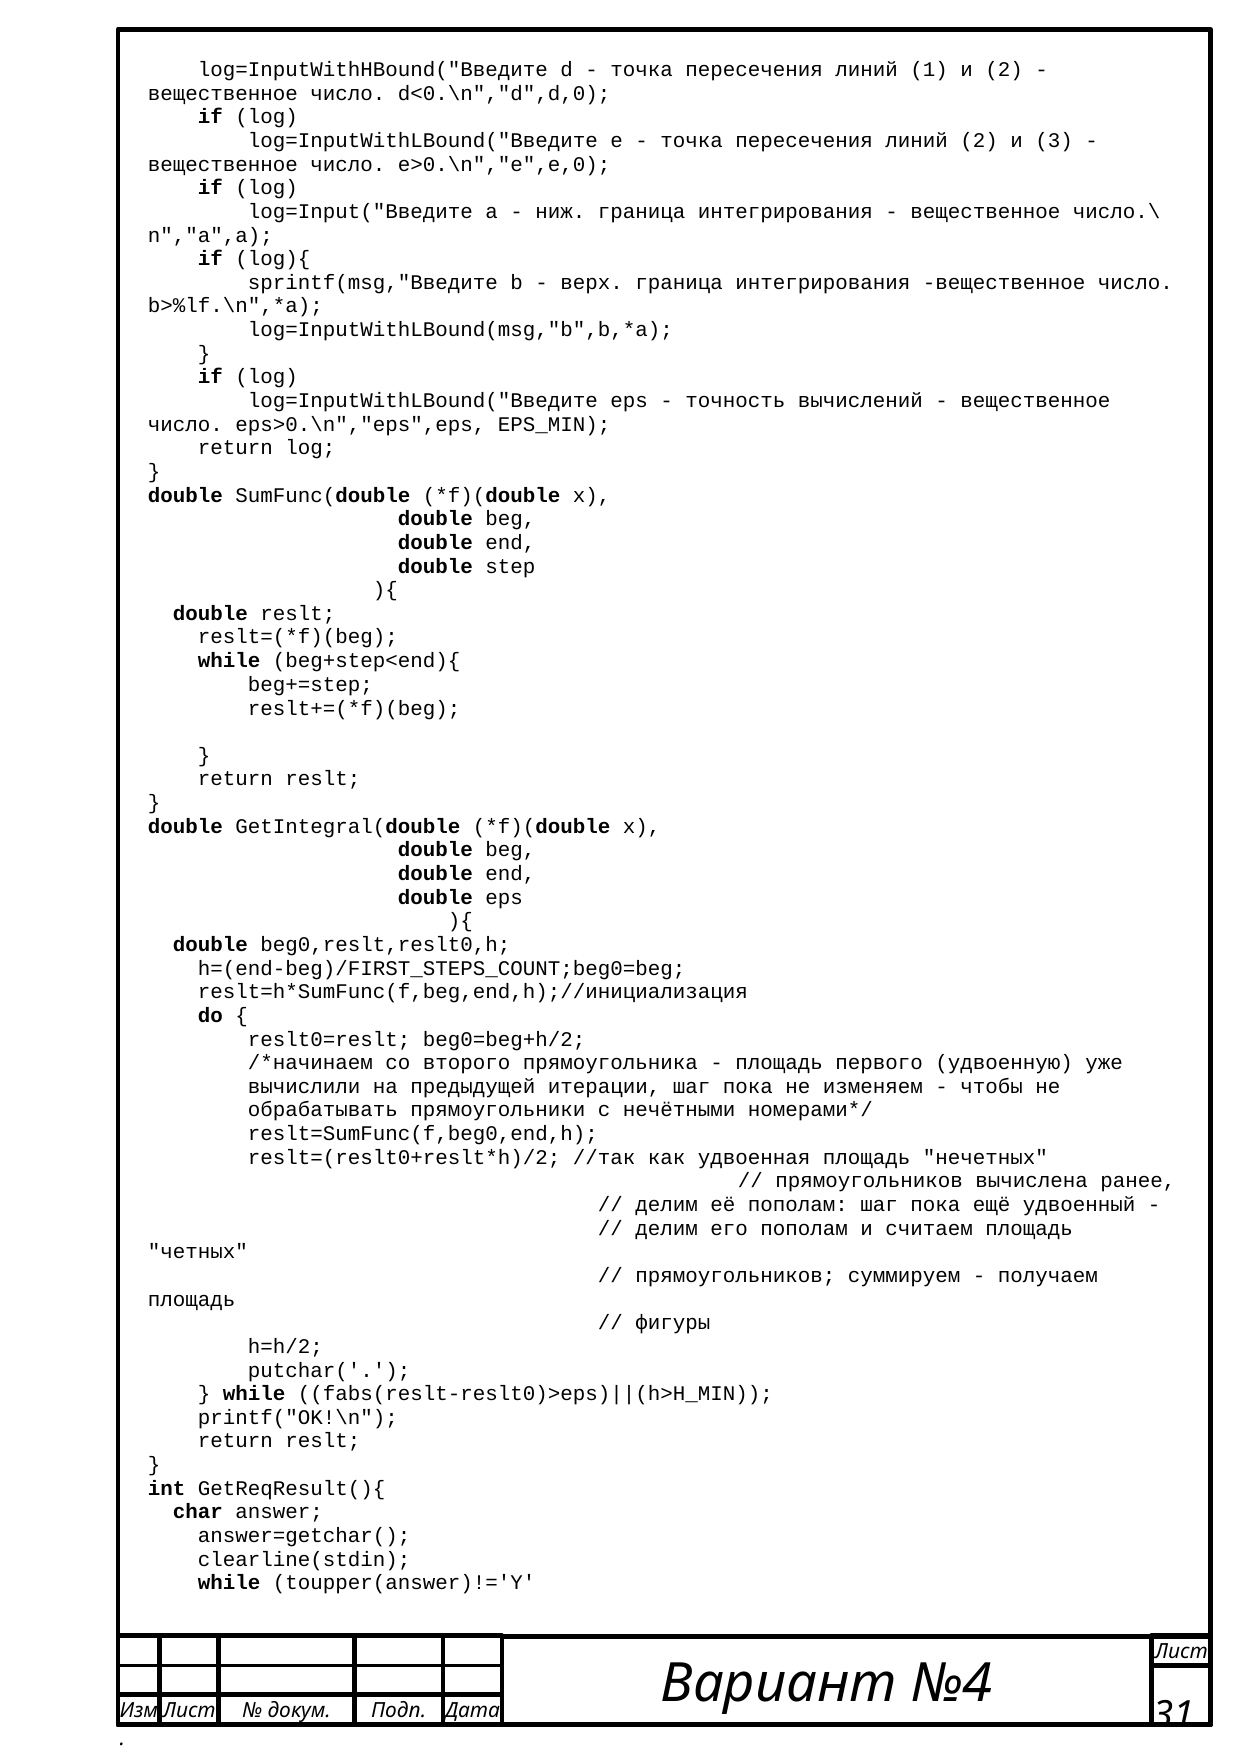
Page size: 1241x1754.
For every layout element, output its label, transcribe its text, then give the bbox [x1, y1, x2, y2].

text } [148, 792, 1181, 816]
text reslt=(*f)(beg); [148, 627, 1181, 650]
text reslt+=(*f)(beg); [148, 697, 1181, 721]
text log=InputWithLBound("Введите eps - точность вычислений - вещественное число. eps>0.\n","eps",eps, EPS_MIN); [148, 390, 1181, 437]
text printf("OK!\n"); [148, 1407, 1181, 1431]
text reslt0=reslt; beg0=beg+h/2; [148, 1028, 1181, 1052]
text log=InputWithHBound("Введите d - точка пересечения линий (1) и (2) - вещественное число. d<0.\n","d",d,0); [148, 59, 1181, 106]
text char answer; [148, 1501, 1181, 1525]
text log=InputWithLBound("Введите е - точка пересечения линий (2) и (3) - вещественное число. e>0.\n","e",e,0); [148, 130, 1181, 177]
text } [148, 745, 1181, 768]
text h=(end-beg)/FIRST_STEPS_COUNT;beg0=beg; [148, 958, 1181, 981]
text } while ((fabs(reslt-reslt0)>eps)||(h>H_MIN)); [148, 1383, 1181, 1407]
text beg+=step; [148, 674, 1181, 697]
text return reslt; [148, 768, 1181, 792]
text while (beg+step<end){ [148, 650, 1181, 674]
text return log; [148, 437, 1181, 461]
text double beg0,reslt,reslt0,h; [148, 934, 1181, 958]
text int GetReqResult(){ [148, 1478, 1181, 1501]
text return reslt; [148, 1431, 1181, 1454]
text double reslt; [148, 603, 1181, 627]
text // прямоугольников вычислена ранее, [148, 1170, 1181, 1194]
text while (toupper(answer)!='Y' [148, 1572, 1181, 1596]
text double end, [148, 532, 1181, 556]
text ){ [148, 579, 1181, 603]
text } [148, 461, 1181, 485]
text clearline(stdin); [148, 1549, 1181, 1572]
text // фигуры [148, 1312, 1181, 1336]
text log=Input("Введите а - ниж. граница интегрирования - вещественное число.\n","a",a); [148, 201, 1181, 248]
text double GetIntegral(double (*f)(double x), [148, 816, 1181, 839]
text sprintf(msg,"Введите b - верх. граница интегрирования -вещественное число. b>%lf.\n",*a); [148, 272, 1181, 319]
text // делим его пополам и считаем площадь "четных" [148, 1218, 1181, 1265]
text if (log){ [148, 248, 1181, 272]
text do { [148, 1005, 1181, 1028]
text /*начинаем со второго прямоугольника - площадь первого (удвоенную) уже [148, 1052, 1181, 1076]
text reslt=(reslt0+reslt*h)/2; //так как удвоенная площадь "нечетных" [148, 1147, 1181, 1170]
text // делим её пополам: шаг пока ещё удвоенный - [148, 1194, 1181, 1218]
text if (log) [148, 177, 1181, 201]
text } [148, 343, 1181, 366]
text if (log) [148, 106, 1181, 130]
text обрабатывать прямоугольники с нечётными номерами*/ [148, 1099, 1181, 1123]
text // прямоугольников; суммируем - получаем площадь [148, 1265, 1181, 1312]
text log=InputWithLBound(msg,"b",b,*a); [148, 319, 1181, 343]
text double beg, [148, 508, 1181, 532]
text h=h/2; [148, 1336, 1181, 1359]
text double SumFunc(double (*f)(double x), [148, 485, 1181, 508]
text reslt=SumFunc(f,beg0,end,h); [148, 1123, 1181, 1147]
text double end, [148, 863, 1181, 887]
text reslt=h*SumFunc(f,beg,end,h);//инициализация [148, 981, 1181, 1005]
text double beg, [148, 839, 1181, 863]
text вычислили на предыдущей итерации, шаг пока не изменяем - чтобы не [148, 1076, 1181, 1099]
text putchar('.'); [148, 1359, 1181, 1383]
text double step [148, 556, 1181, 579]
text } [148, 1454, 1181, 1478]
text answer=getchar(); [148, 1525, 1181, 1549]
text double eps [148, 887, 1181, 910]
text ){ [148, 910, 1181, 934]
text if (log) [148, 366, 1181, 390]
